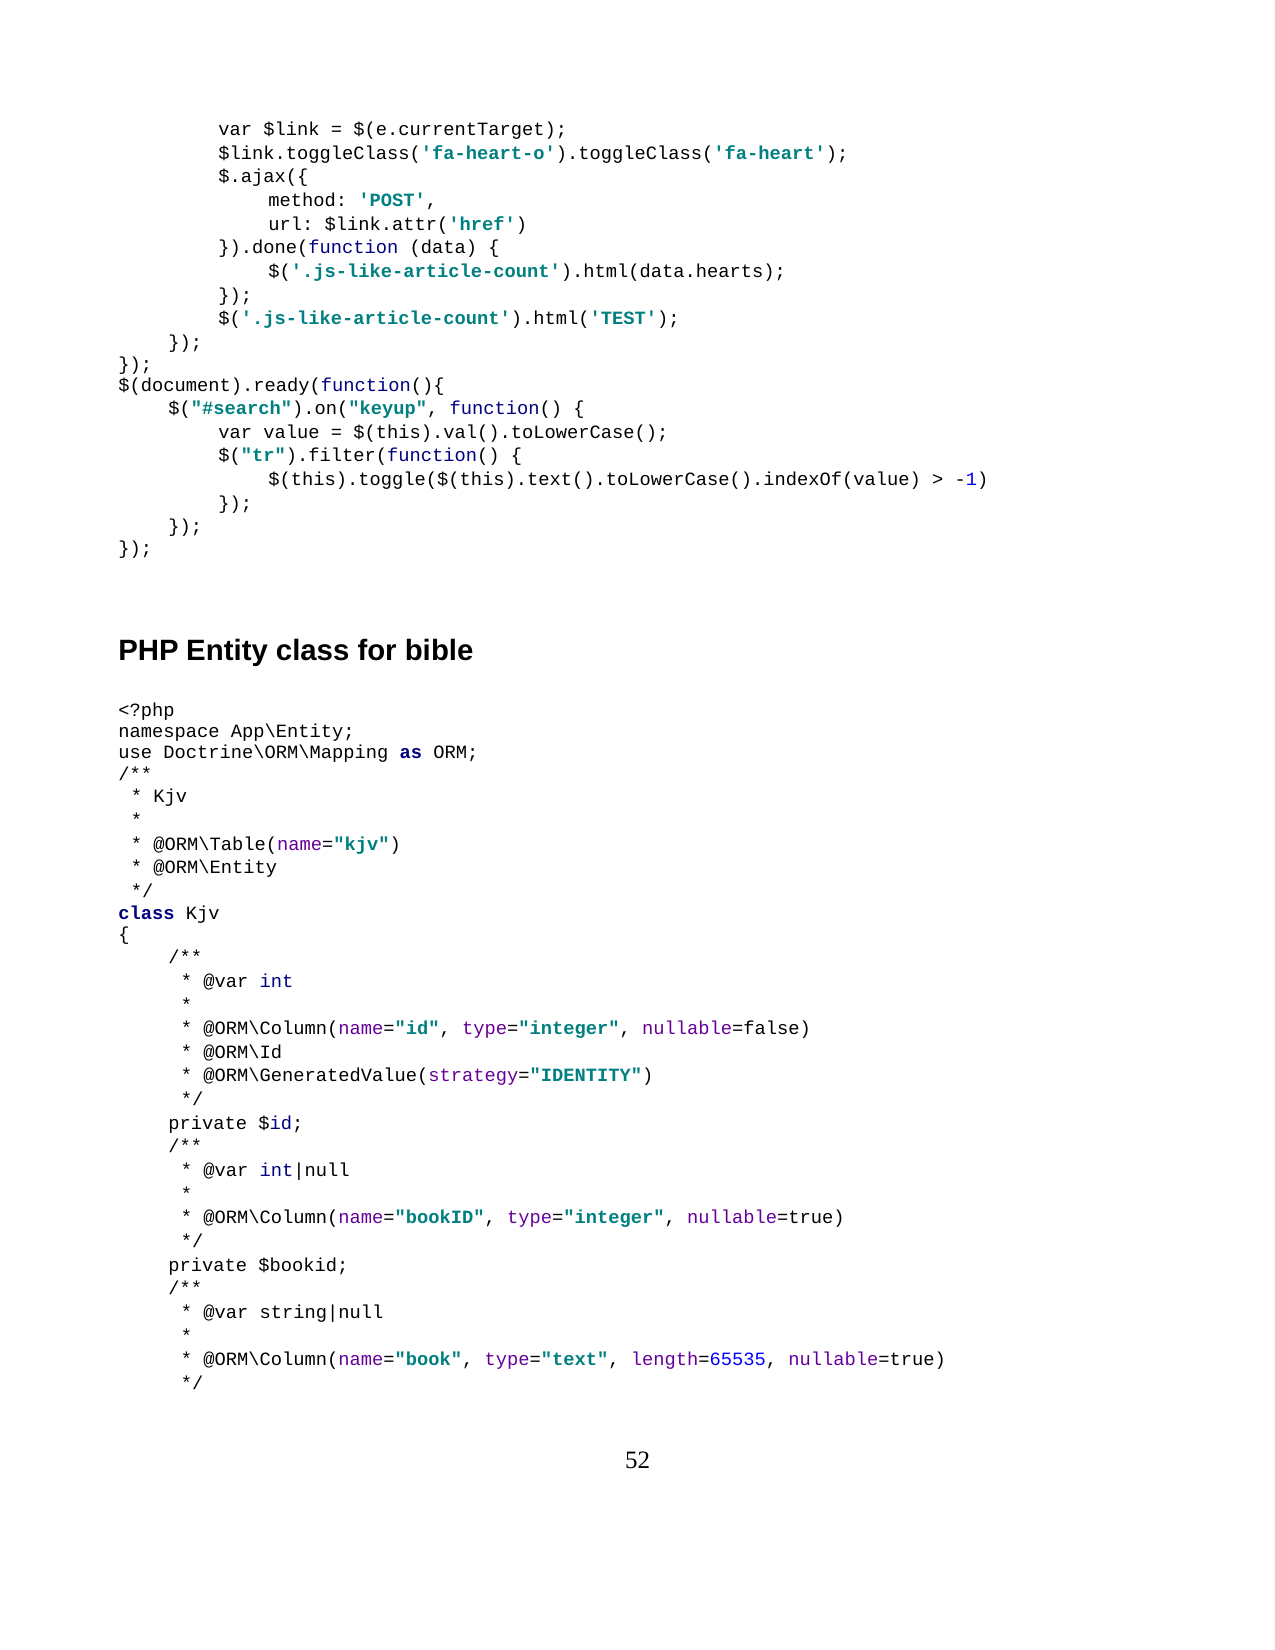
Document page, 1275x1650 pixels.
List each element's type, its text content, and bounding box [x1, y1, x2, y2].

text }); [118, 515, 1157, 539]
text { [118, 925, 1157, 946]
text $("tr").filter(function() { [118, 444, 1157, 468]
text /** [118, 946, 1157, 970]
text /** [118, 764, 1157, 786]
text }); [118, 492, 1157, 515]
text $.ajax({ [118, 165, 1157, 189]
text * [118, 993, 1157, 1017]
text * @ORM\Column(name="bookID", type="integer", nullable=true) [118, 1206, 1157, 1230]
text class Kjv [118, 904, 1157, 925]
text private $bookid; [118, 1254, 1157, 1277]
text * @ORM\Id [118, 1041, 1157, 1064]
text }); [118, 331, 1157, 354]
text }); [118, 539, 1157, 560]
text * [118, 1324, 1157, 1348]
text private $id; [118, 1112, 1157, 1135]
text }).done(function (data) { [118, 236, 1157, 260]
text * @var string|null [118, 1301, 1157, 1324]
text $('.js-like-article-count').html('TEST'); [118, 307, 1157, 331]
text use Doctrine\ORM\Mapping as ORM; [118, 743, 1157, 764]
text method: 'POST', [118, 189, 1157, 213]
text }); [118, 354, 1157, 376]
text $(document).ready(function(){ [118, 376, 1157, 397]
text namespace App\Entity; [118, 722, 1157, 743]
text * @ORM\Table(name="kjv") [118, 833, 1157, 856]
text * [118, 1183, 1157, 1206]
text $('.js-like-article-count').html(data.hearts); [118, 260, 1157, 284]
text * @var int [118, 970, 1157, 993]
text * [118, 809, 1157, 833]
text $("#search").on("keyup", function() { [118, 397, 1157, 421]
text * @ORM\Column(name="id", type="integer", nullable=false) [118, 1017, 1157, 1041]
text */ [118, 1088, 1157, 1112]
text }); [118, 284, 1157, 307]
text <?php [118, 701, 1157, 722]
text var value = $(this).val().toLowerCase(); [118, 421, 1157, 444]
text url: $link.attr('href') [118, 213, 1157, 236]
text $(this).toggle($(this).text().toLowerCase().indexOf(value) > -1) [118, 468, 1157, 492]
text */ [118, 1372, 1157, 1396]
text /** [118, 1135, 1157, 1159]
text */ [118, 880, 1157, 904]
text * @ORM\GeneratedValue(strategy="IDENTITY") [118, 1064, 1157, 1088]
text var $link = $(e.currentTarget); [118, 118, 1157, 142]
text */ [118, 1230, 1157, 1254]
text /** [118, 1277, 1157, 1301]
text * @ORM\Entity [118, 856, 1157, 880]
text * @var int|null [118, 1159, 1157, 1183]
text * @ORM\Column(name="book", type="text", length=65535, nullable=true) [118, 1348, 1157, 1372]
subtitle PHP Entity class for bible [118, 633, 1157, 667]
text $link.toggleClass('fa-heart-o').toggleClass('fa-heart'); [118, 142, 1157, 165]
text * Kjv [118, 786, 1157, 809]
